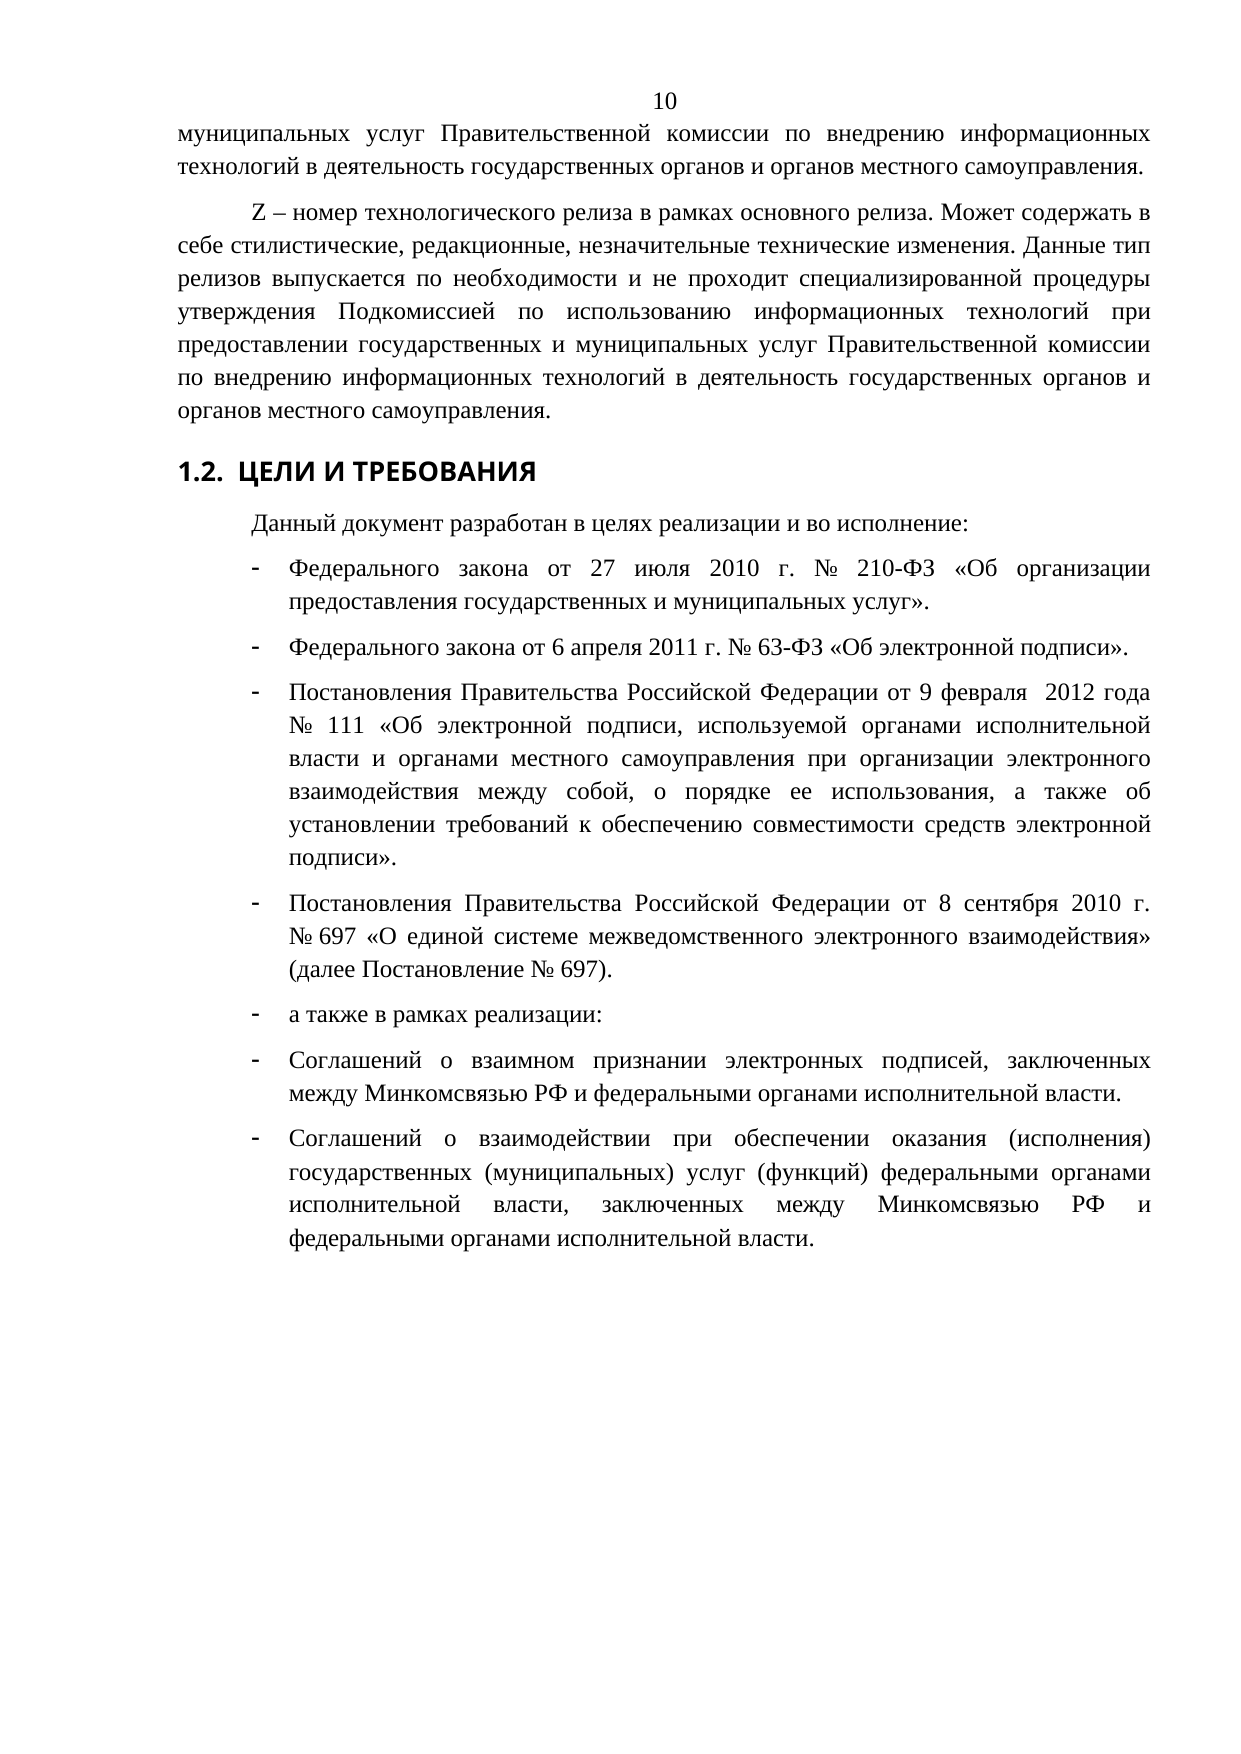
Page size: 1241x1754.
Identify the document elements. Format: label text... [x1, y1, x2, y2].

list Соглашений о взаимодействии при обеспечении оказания (исполнения) государственных (муниципальных) услуг (функций) федеральными органами исполнительной власти, заключенных между Минкомсвязью РФ и федеральными органами исполнительной власти. [251, 1123, 1152, 1251]
list а также в рамках реализации: [251, 999, 1152, 1028]
subtitle Цели и требования [177, 453, 1152, 490]
list Постановления Правительства Российской Федерации от 9 февраля 2012 года № 111 «Об электронной подписи, используемой органами исполнительной власти и органами местного самоуправления при организации электронного взаимодействия между собой, о порядке ее использования, а также об установлении требований к обеспечению совместимости средств электронной подписи». [251, 677, 1152, 871]
list Соглашений о взаимном признании электронных подписей, заключенных между Минкомсвязью РФ и федеральными органами исполнительной власти. [251, 1045, 1152, 1107]
list Федерального закона от 27 июля 2010 г. № 210-ФЗ «Об организации предоставления государственных и муниципальных услуг». [251, 553, 1152, 615]
text муниципальных услуг Правительственной комиссии по внедрению информационных технологий в деятельность государственных органов и органов местного самоуправления. [177, 118, 1152, 180]
text Данный документ разработан в целях реализации и во исполнение: [177, 508, 1152, 536]
list Федерального закона от 6 апреля 2011 г. № 63-ФЗ «Об электронной подписи». [251, 632, 1152, 661]
list Постановления Правительства Российской Федерации от 8 сентября 2010 г. № 697 «О единой системе межведомственного электронного взаимодействия» (далее Постановление № 697). [251, 888, 1152, 983]
text Z – номер технологического релиза в рамках основного релиза. Может содержать в себе стилистические, редакционные, незначительные технические изменения. Данные тип релизов выпускается по необходимости и не проходит специализированной процедуры утверждения Подкомиссией по использованию информационных технологий при предоставлении государственных и муниципальных услуг Правительственной комиссии по внедрению информационных технологий в деятельность государственных органов и органов местного самоуправления. [177, 197, 1152, 423]
